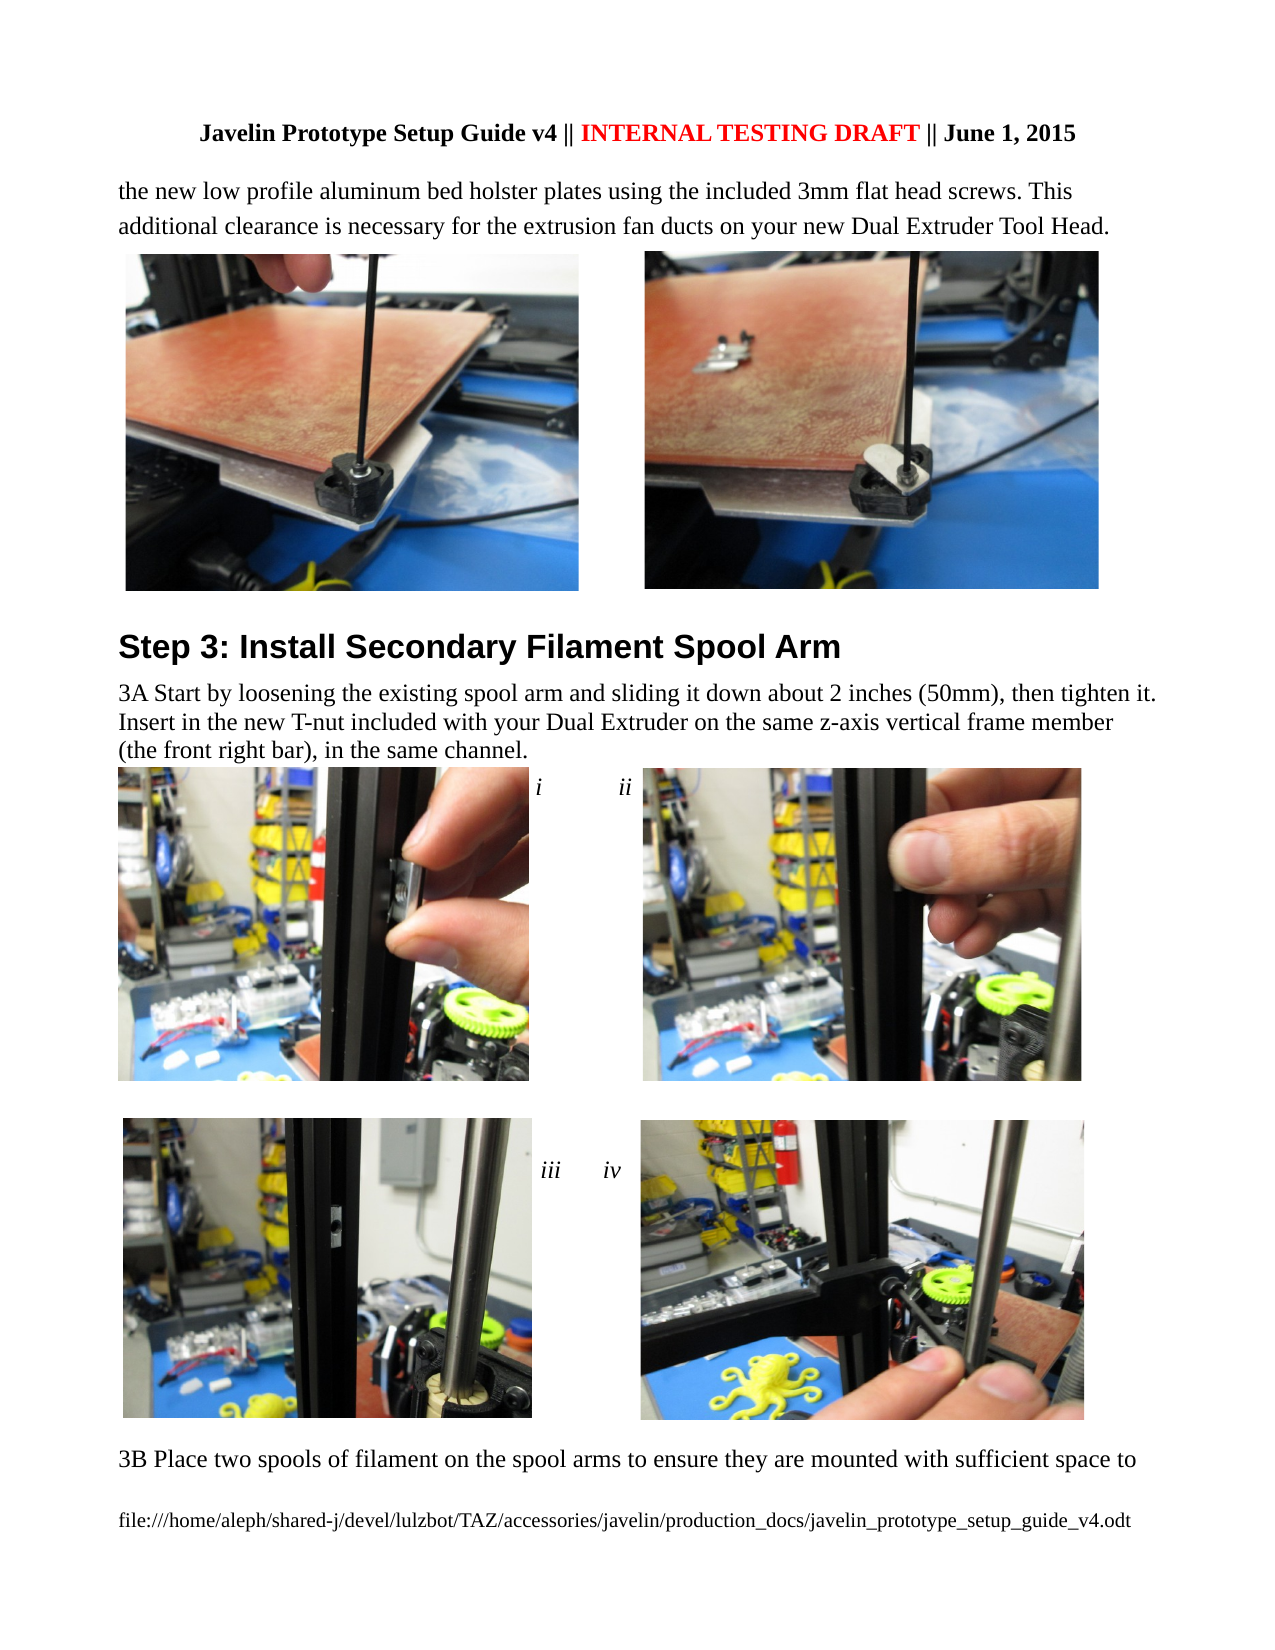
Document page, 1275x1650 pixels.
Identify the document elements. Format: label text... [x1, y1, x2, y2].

text 3A Start by loosening the existing spool arm and sliding it down about 2 inches (50mm), then tighten it. Insert in the new T-nut included with your Dual Extruder on the same z-axis vertical frame member (the front right bar), in the same channel. [118, 678, 1157, 764]
text [1085, 1147, 1157, 1186]
picture [125, 254, 579, 591]
subtitle Step 3: Install Secondary Filament Spool Arm [118, 511, 1157, 665]
picture [644, 251, 1099, 589]
text 3B Place two spools of filament on the spool arms to ensure they are mounted with sufficient space to [118, 1444, 1157, 1473]
subtitle the new low profile aluminum bed holster plates using the included 3mm flat head screws. This additional clearance is necessary for the extrusion fan ducts on your new Dual Extruder Tool Head. [118, 176, 1157, 239]
text [118, 1147, 123, 1186]
text i ii [118, 764, 1157, 802]
picture [123, 1118, 532, 1418]
text iii iv [532, 1147, 640, 1186]
picture [118, 767, 529, 1081]
picture [642, 768, 1082, 1081]
picture [640, 1120, 1085, 1420]
